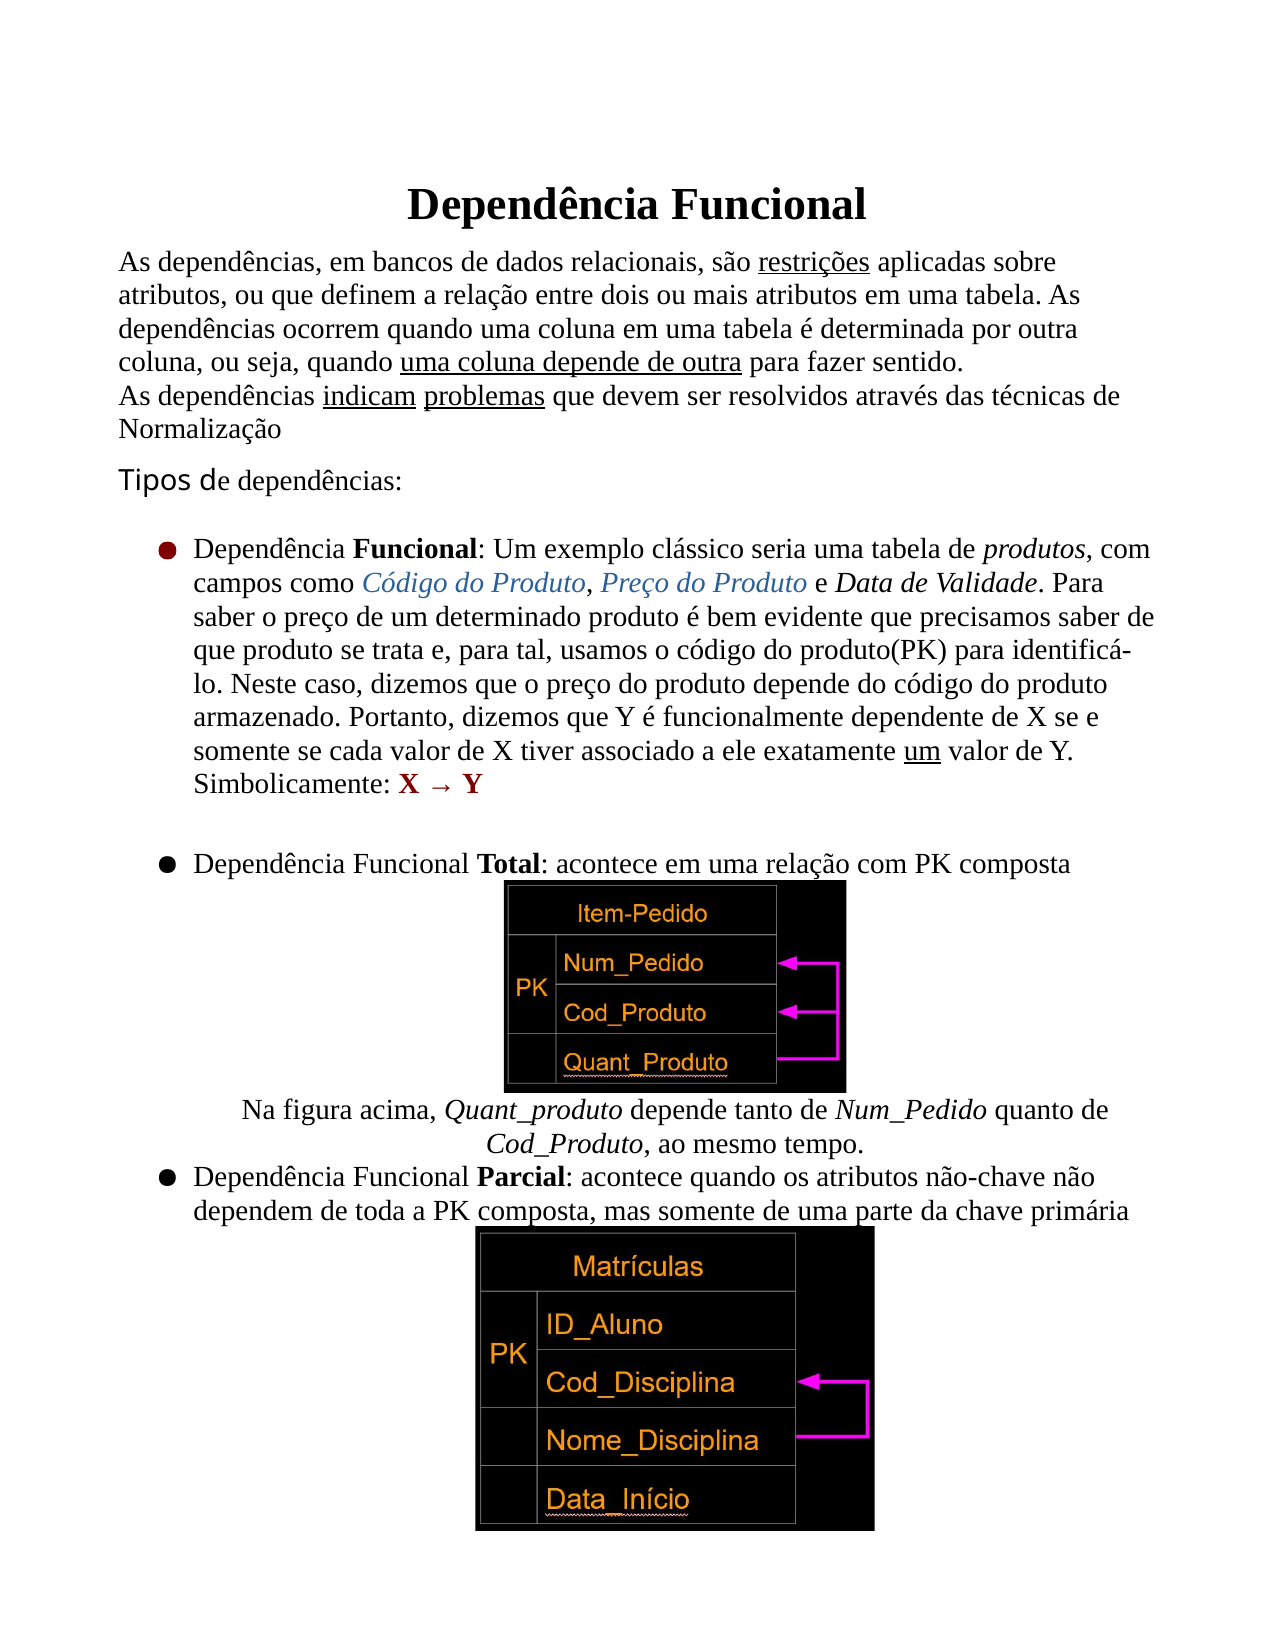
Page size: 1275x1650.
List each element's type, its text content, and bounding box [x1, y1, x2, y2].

list Dependência Funcional Total: acontece em uma relação com PK composta [156, 847, 1157, 880]
list Na figura acima, Quant_produto depende tanto de Num_Pedido quanto de Cod_Produto, ao mesmo tempo. [156, 1092, 1157, 1159]
text As dependências, em bancos de dados relacionais, são restrições aplicadas sobre atributos, ou que definem a relação entre dois ou mais atributos em uma tabela. As dependências ocorrem quando uma coluna em uma tabela é determinada por outra coluna, ou seja, quando uma coluna depende de outra para fazer sentido. As dependências indicam problemas que devem ser resolvidos através das técnicas de Normalização [118, 244, 1157, 445]
text Dependência Funcional [118, 176, 1157, 229]
picture [503, 880, 847, 1093]
picture [475, 1226, 875, 1531]
list Dependência Funcional Parcial: acontece quando os atributos não-chave não dependem de toda a PK composta, mas somente de uma parte da chave primária [156, 1159, 1157, 1227]
list Dependência Funcional: Um exemplo clássico seria uma tabela de produtos, com campos como Código do Produto, Preço do Produto e Data de Validade. Para saber o preço de um determinado produto é bem evidente que precisamos saber de que produto se trata e, para tal, usamos o código do produto(PK) para identificá-lo. Neste caso, dizemos que o preço do produto depende do código do produto armazenado. Portanto, dizemos que Y é funcionalmente dependente de X se e somente se cada valor de X tiver associado a ele exatamente um valor de Y. Simbolicamente: X → Y [156, 532, 1157, 829]
text Tipos de dependências: [118, 459, 1157, 499]
